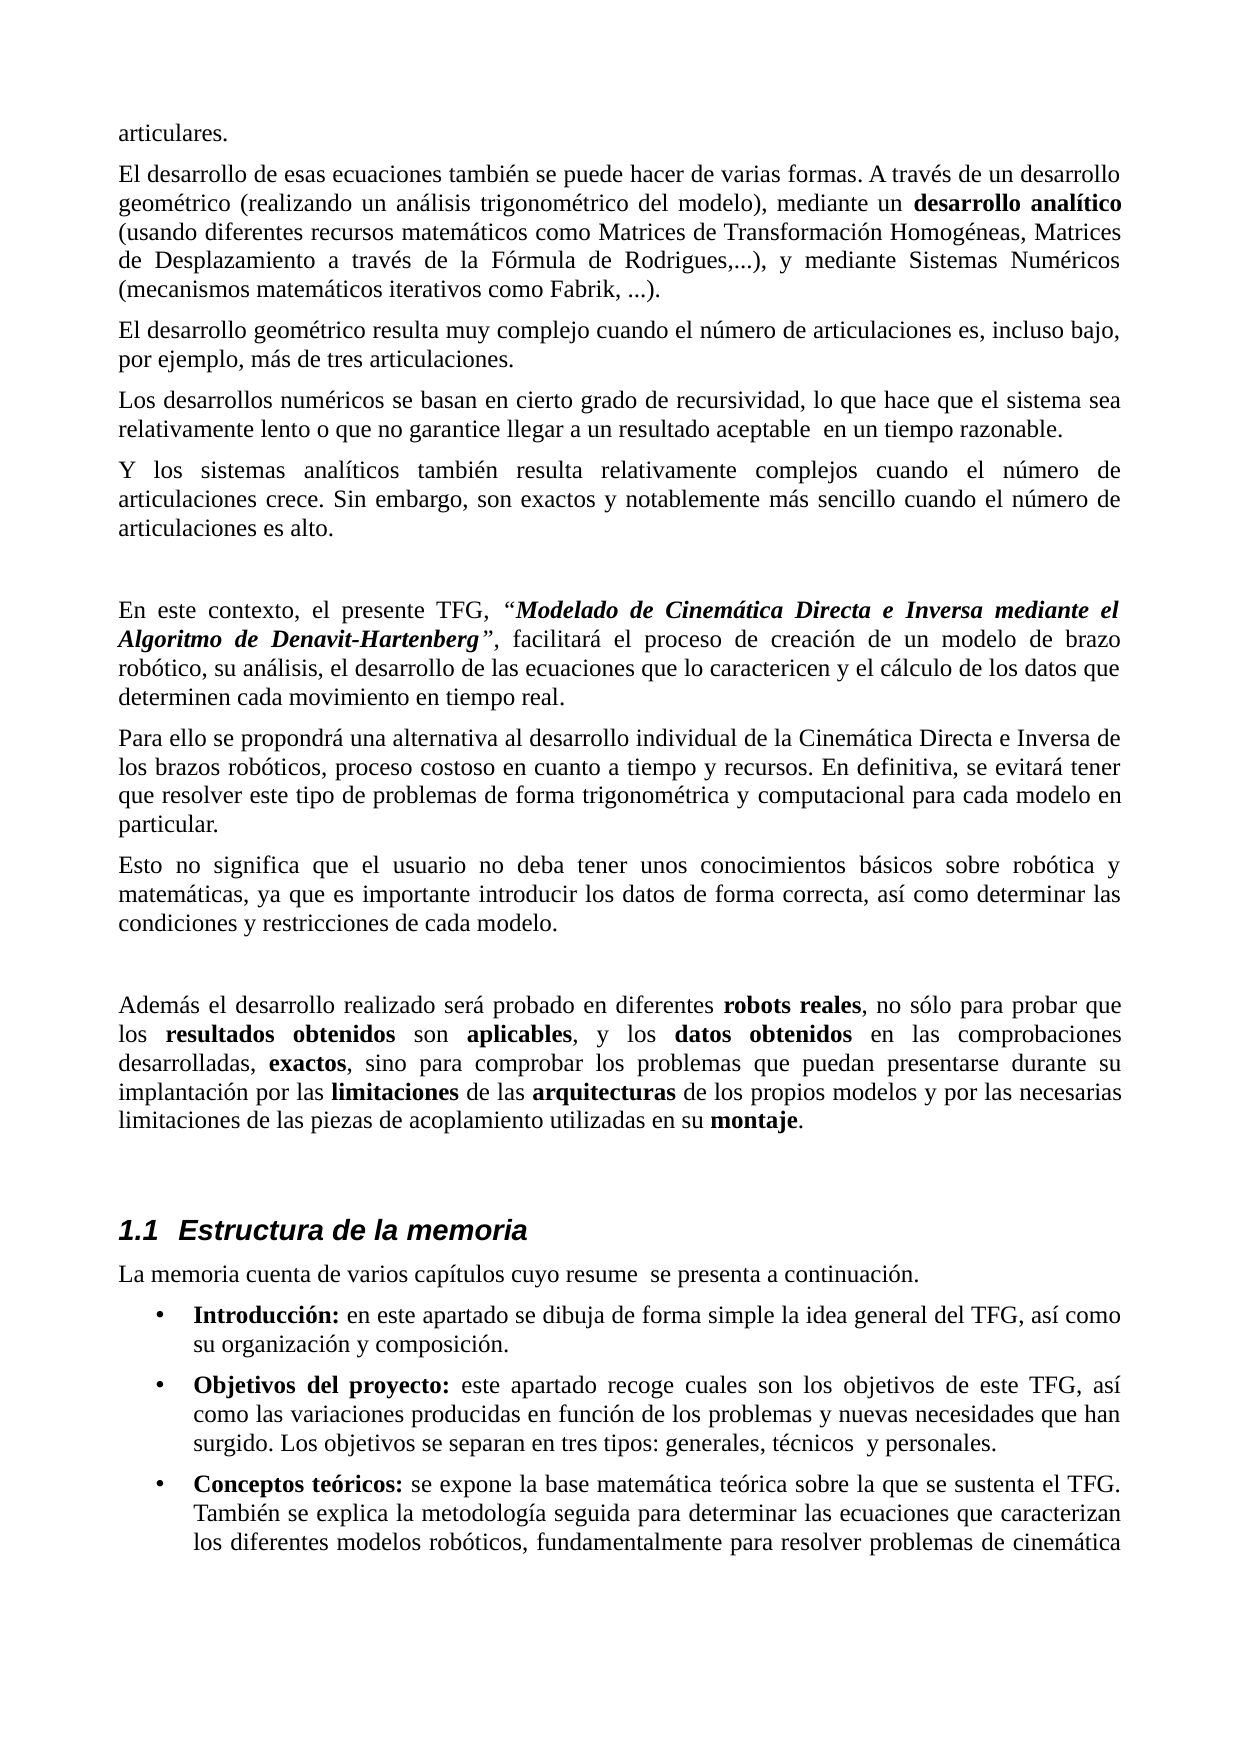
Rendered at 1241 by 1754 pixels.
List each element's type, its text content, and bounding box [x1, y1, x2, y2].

text Esto no significa que el usuario no deba tener unos conocimientos básicos sobre robótica y matemáticas, ya que es importante introducir los datos de forma correcta, así como determinar las condiciones y restricciones de cada modelo. [118, 851, 1122, 937]
text articulares. [118, 118, 1122, 147]
list Introducción: en este apartado se dibuja de forma simple la idea general del TFG, así como su organización y composición. [156, 1300, 1122, 1358]
text Además el desarrollo realizado será probado en diferentes robots reales, no sólo para probar que los resultados obtenidos son aplicables, y los datos obtenidos en las comprobaciones desarrolladas, exactos, sino para comprobar los problemas que puedan presentarse durante su implantación por las limitaciones de las arquitecturas de los propios modelos y por las necesarias limitaciones de las piezas de acoplamiento utilizadas en su montaje. [118, 991, 1122, 1134]
subtitle Estructura de la memoria [118, 1213, 1122, 1247]
text Para ello se propondrá una alternativa al desarrollo individual de la Cinemática Directa e Inversa de los brazos robóticos, proceso costoso en cuanto a tiempo y recursos. En definitiva, se evitará tener que resolver este tipo de problemas de forma trigonométrica y computacional para cada modelo en particular. [118, 723, 1122, 838]
text Los desarrollos numéricos se basan en cierto grado de recursividad, lo que hace que el sistema sea relativamente lento o que no garantice llegar a un resultado aceptable en un tiempo razonable. [118, 386, 1122, 443]
list Objetivos del proyecto: este apartado recoge cuales son los objetivos de este TFG, así como las variaciones producidas en función de los problemas y nuevas necesidades que han surgido. Los objetivos se separan en tres tipos: generales, técnicos y personales. [156, 1370, 1122, 1457]
text En este contexto, el presente TFG, “Modelado de Cinemática Directa e Inversa mediante el Algoritmo de Denavit-Hartenberg”, facilitará el proceso de creación de un modelo de brazo robótico, su análisis, el desarrollo de las ecuaciones que lo caractericen y el cálculo de los datos que determinen cada movimiento en tiempo real. [118, 596, 1122, 711]
list Conceptos teóricos: se expone la base matemática teórica sobre la que se sustenta el TFG. También se explica la metodología seguida para determinar las ecuaciones que caracterizan los diferentes modelos robóticos, fundamentalmente para resolver problemas de cinemática [156, 1469, 1122, 1555]
text La memoria cuenta de varios capítulos cuyo resume se presenta a continuación. [118, 1259, 1122, 1288]
text El desarrollo geométrico resulta muy complejo cuando el número de articulaciones es, incluso bajo, por ejemplo, más de tres articulaciones. [118, 316, 1122, 373]
text Y los sistemas analíticos también resulta relativamente complejos cuando el número de articulaciones crece. Sin embargo, son exactos y notablemente más sencillo cuando el número de articulaciones es alto. [118, 456, 1122, 542]
text El desarrollo de esas ecuaciones también se puede hacer de varias formas. A través de un desarrollo geométrico (realizando un análisis trigonométrico del modelo), mediante un desarrollo analítico (usando diferentes recursos matemáticos como Matrices de Transformación Homogéneas, Matrices de Desplazamiento a través de la Fórmula de Rodrigues,...), y mediante Sistemas Numéricos (mecanismos matemáticos iterativos como Fabrik, ...). [118, 159, 1122, 303]
